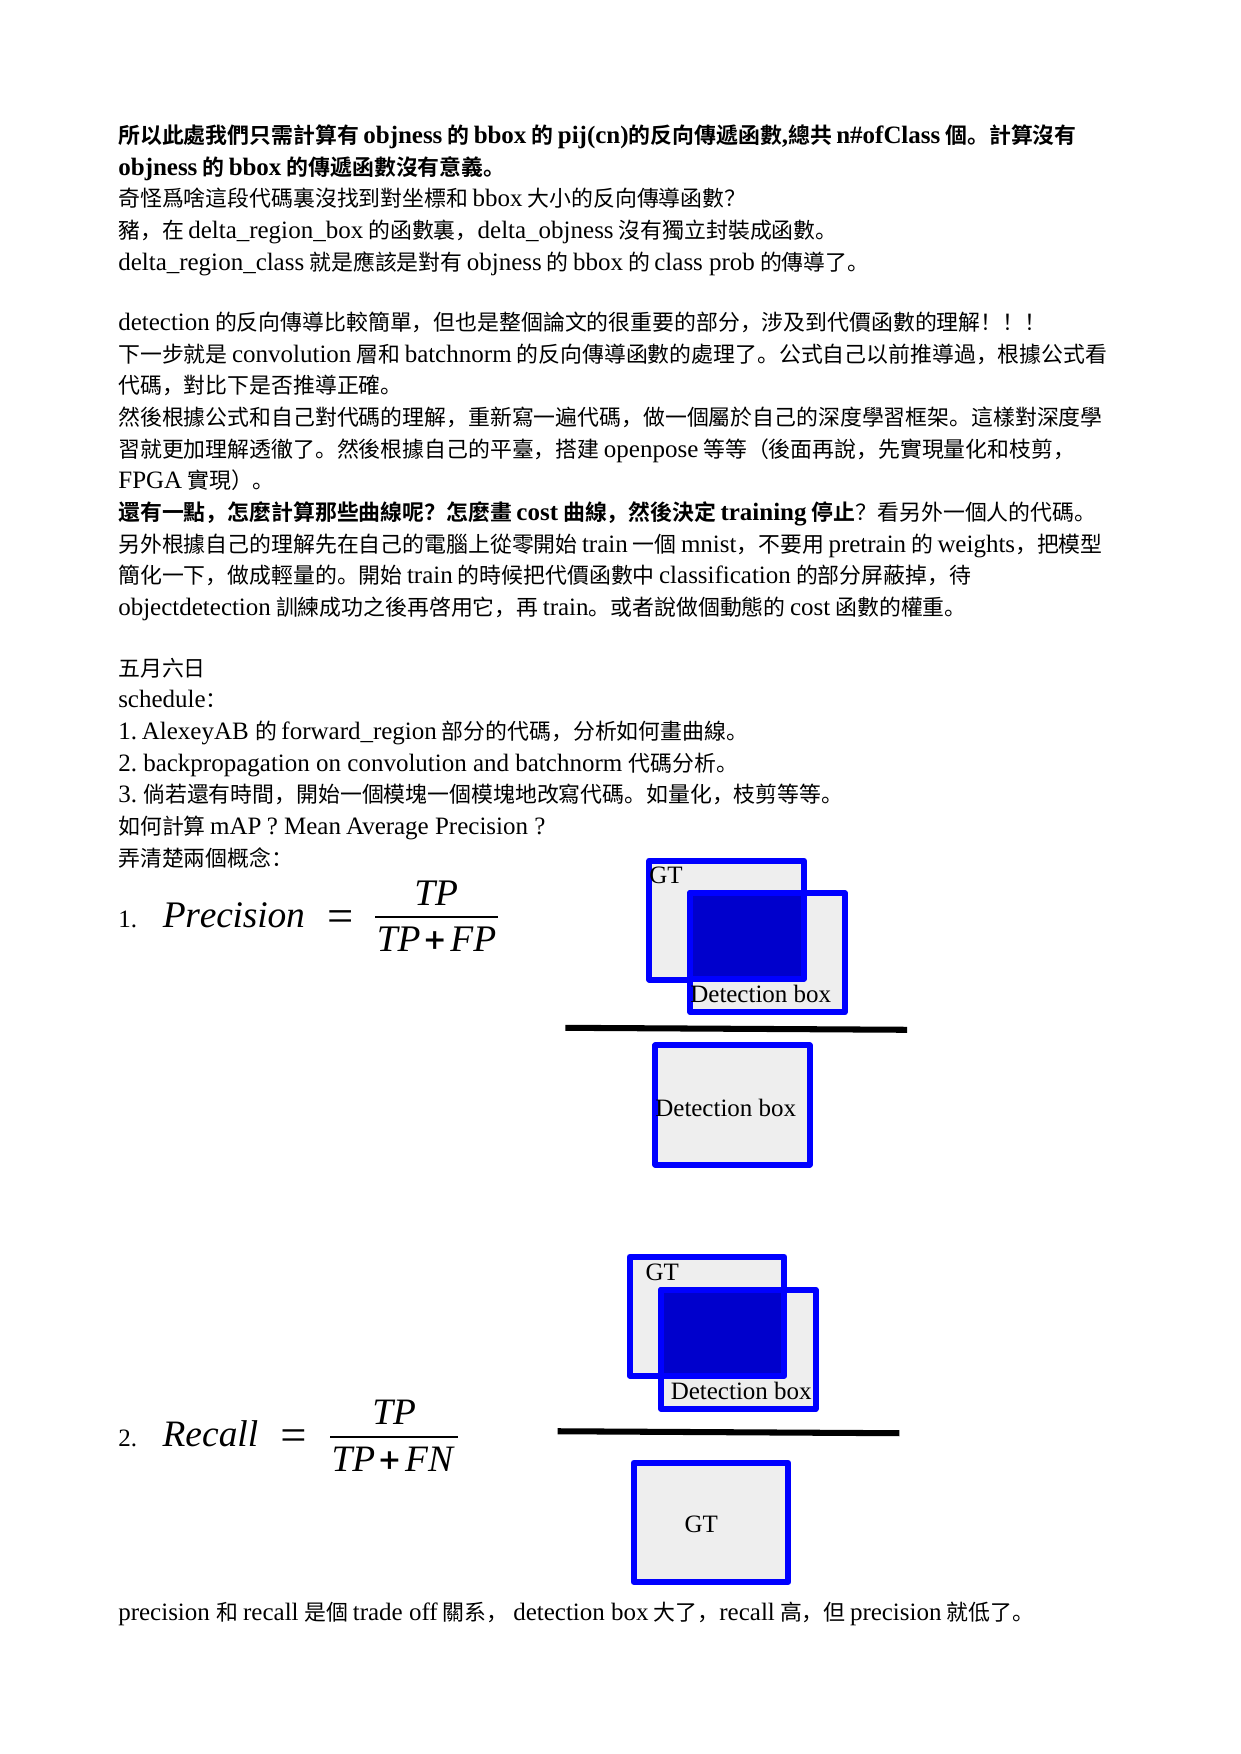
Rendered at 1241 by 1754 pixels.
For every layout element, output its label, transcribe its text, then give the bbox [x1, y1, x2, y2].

text 1. [118, 872, 646, 961]
text delta_region_class就是應該是對有objness的bbox的class prob的傳導了。 [118, 245, 1122, 276]
text 1. AlexeyAB 的forward_region部分的代碼，分析如何畫曲線。 [118, 714, 1122, 746]
text 另外根據自己的理解先在自己的電腦上從零開始train一個mnist，不要用pretrain的weights，把模型簡化一下，做成輕量的。開始train的時候把代價函數中classification的部分屏蔽掉，待objectdetection訓練成功之後再啓用它，再train。或者說做個動態的cost函數的權重。 [118, 527, 1122, 622]
text [807, 872, 1122, 961]
text 然後根據公式和自己對代碼的理解，重新寫一遍代碼，做一個屬於自己的深度學習框架。這樣對深度學習就更加理解透徹了。然後根據自己的平臺，搭建openpose等等（後面再說，先實現量化和枝剪，FPGA實現）。 [118, 400, 1122, 495]
text 弄清楚兩個概念： [118, 841, 1122, 872]
text 五月六日 [118, 651, 1122, 682]
text precision 和 recall 是個trade off關系， detection box大了，recall高，但precision就低了。 [118, 1595, 1122, 1627]
text 所以此處我們只需計算有objness的bbox的pij(cn)的反向傳遞函數,總共n#ofClass個。計算沒有objness的bbox的傳遞函數沒有意義。 [118, 118, 1122, 181]
text 還有一點，怎麼計算那些曲線呢？怎麼畫cost曲線，然後決定training停止？看另外一個人的代碼。 [118, 495, 1122, 527]
text 3. 倘若還有時間，開始一個模塊一個模塊地改寫代碼。如量化，枝剪等等。 [118, 777, 1122, 809]
text 如何計算mAP ? Mean Average Precision ? [118, 809, 1122, 841]
text 豬，在delta_region_box的函數裏，delta_objness沒有獨立封裝成函數。 [118, 213, 1122, 245]
text 下一步就是convolution層和batchnorm的反向傳導函數的處理了。公式自己以前推導過，根據公式看代碼，對比下是否推導正確。 [118, 337, 1122, 400]
text 奇怪爲啥這段代碼裏沒找到對坐標和bbox大小的反向傳導函數？ [118, 181, 1122, 213]
text schedule： [118, 682, 1122, 714]
text 2. backpropagation on convolution and batchnorm 代碼分析。 [118, 746, 1122, 777]
text 2. [118, 1392, 1122, 1480]
text detection的反向傳導比較簡單，但也是整個論文的很重要的部分，涉及到代價函數的理解！！！ [118, 305, 1122, 337]
